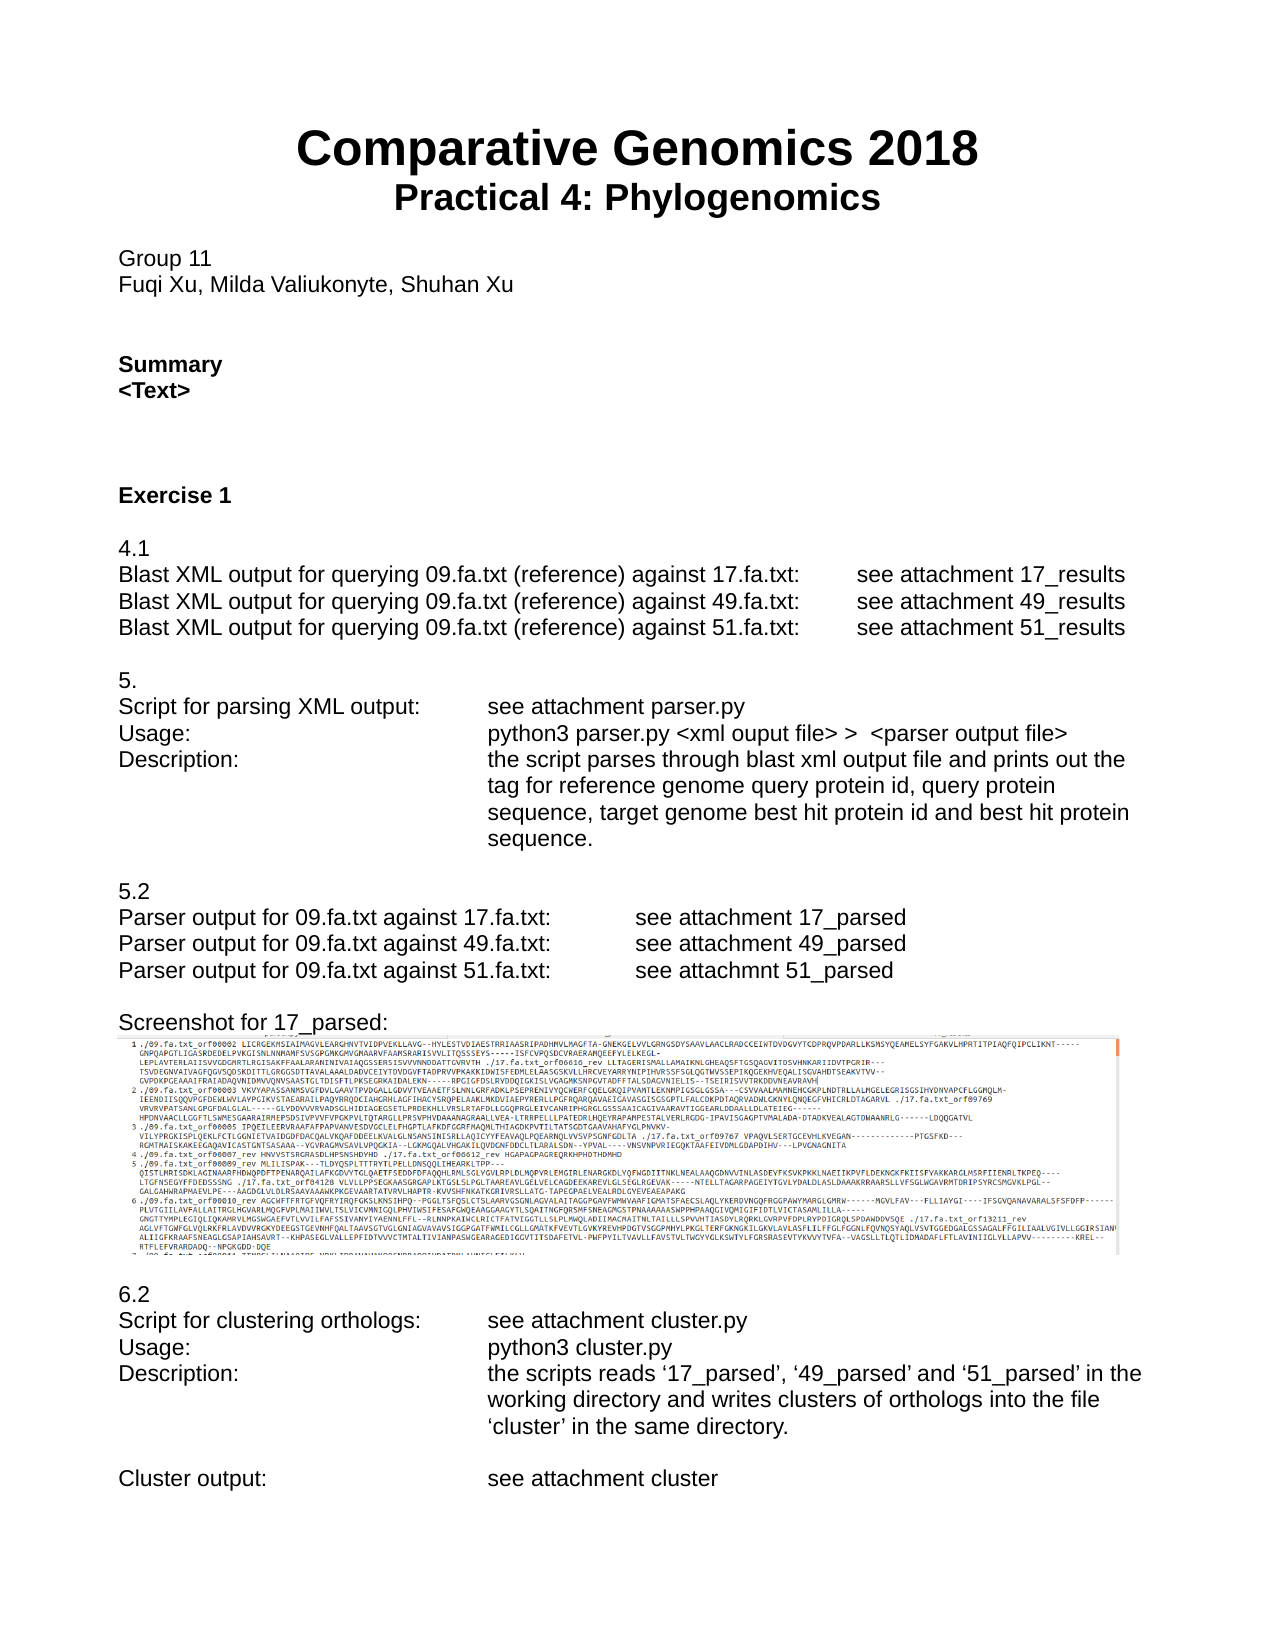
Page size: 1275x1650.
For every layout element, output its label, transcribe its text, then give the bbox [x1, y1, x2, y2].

subtitle Script for parsing XML output: see attachment parser.py [118, 693, 1157, 719]
subtitle Summary [118, 351, 1157, 377]
subtitle Description: the scripts reads ‘17_parsed’, ‘49_parsed’ and ‘51_parsed’ in the working directory and writes clusters of orthologs into the file ‘cluster’ in the same directory. [118, 1360, 1157, 1439]
subtitle Parser output for 09.fa.txt against 51.fa.txt: see attachmnt 51_parsed [118, 957, 1157, 983]
subtitle Description: the script parses through blast xml output file and prints out the tag for reference genome query protein id, query protein sequence, target genome best hit protein id and best hit protein sequence. [118, 746, 1157, 851]
subtitle Usage: python3 cluster.py [118, 1334, 1157, 1360]
subtitle 6.2 [118, 1281, 1157, 1307]
subtitle 5.2 [118, 878, 1157, 904]
text Group 11 [118, 245, 1157, 271]
subtitle Script for clustering orthologs: see attachment cluster.py [118, 1307, 1157, 1334]
subtitle Cluster output: see attachment cluster [118, 1465, 1157, 1492]
subtitle Blast XML output for querying 09.fa.txt (reference) against 51.fa.txt: see attachment 51_results [118, 614, 1157, 640]
subtitle Usage: python3 parser.py <xml ouput file> > <parser output file> [118, 719, 1157, 746]
subtitle Screenshot for 17_parsed: [118, 1009, 1157, 1036]
subtitle Blast XML output for querying 09.fa.txt (reference) against 49.fa.txt: see attachment 49_results [118, 588, 1157, 614]
text Practical 4: Phylogenomics [118, 176, 1157, 219]
subtitle <Text> [118, 377, 1157, 403]
subtitle Exercise 1 [118, 482, 1157, 509]
subtitle 5. [118, 667, 1157, 693]
text Fuqi Xu, Milda Valiukonyte, Shuhan Xu [118, 271, 1157, 298]
picture [117, 1035, 1120, 1103]
subtitle Blast XML output for querying 09.fa.txt (reference) against 17.fa.txt: see attachment 17_results [118, 561, 1157, 588]
text Comparative Genomics 2018 [118, 118, 1157, 176]
subtitle Parser output for 09.fa.txt against 17.fa.txt: see attachment 17_parsed [118, 904, 1157, 930]
subtitle Parser output for 09.fa.txt against 49.fa.txt: see attachment 49_parsed [118, 930, 1157, 957]
subtitle 4.1 [118, 535, 1157, 561]
